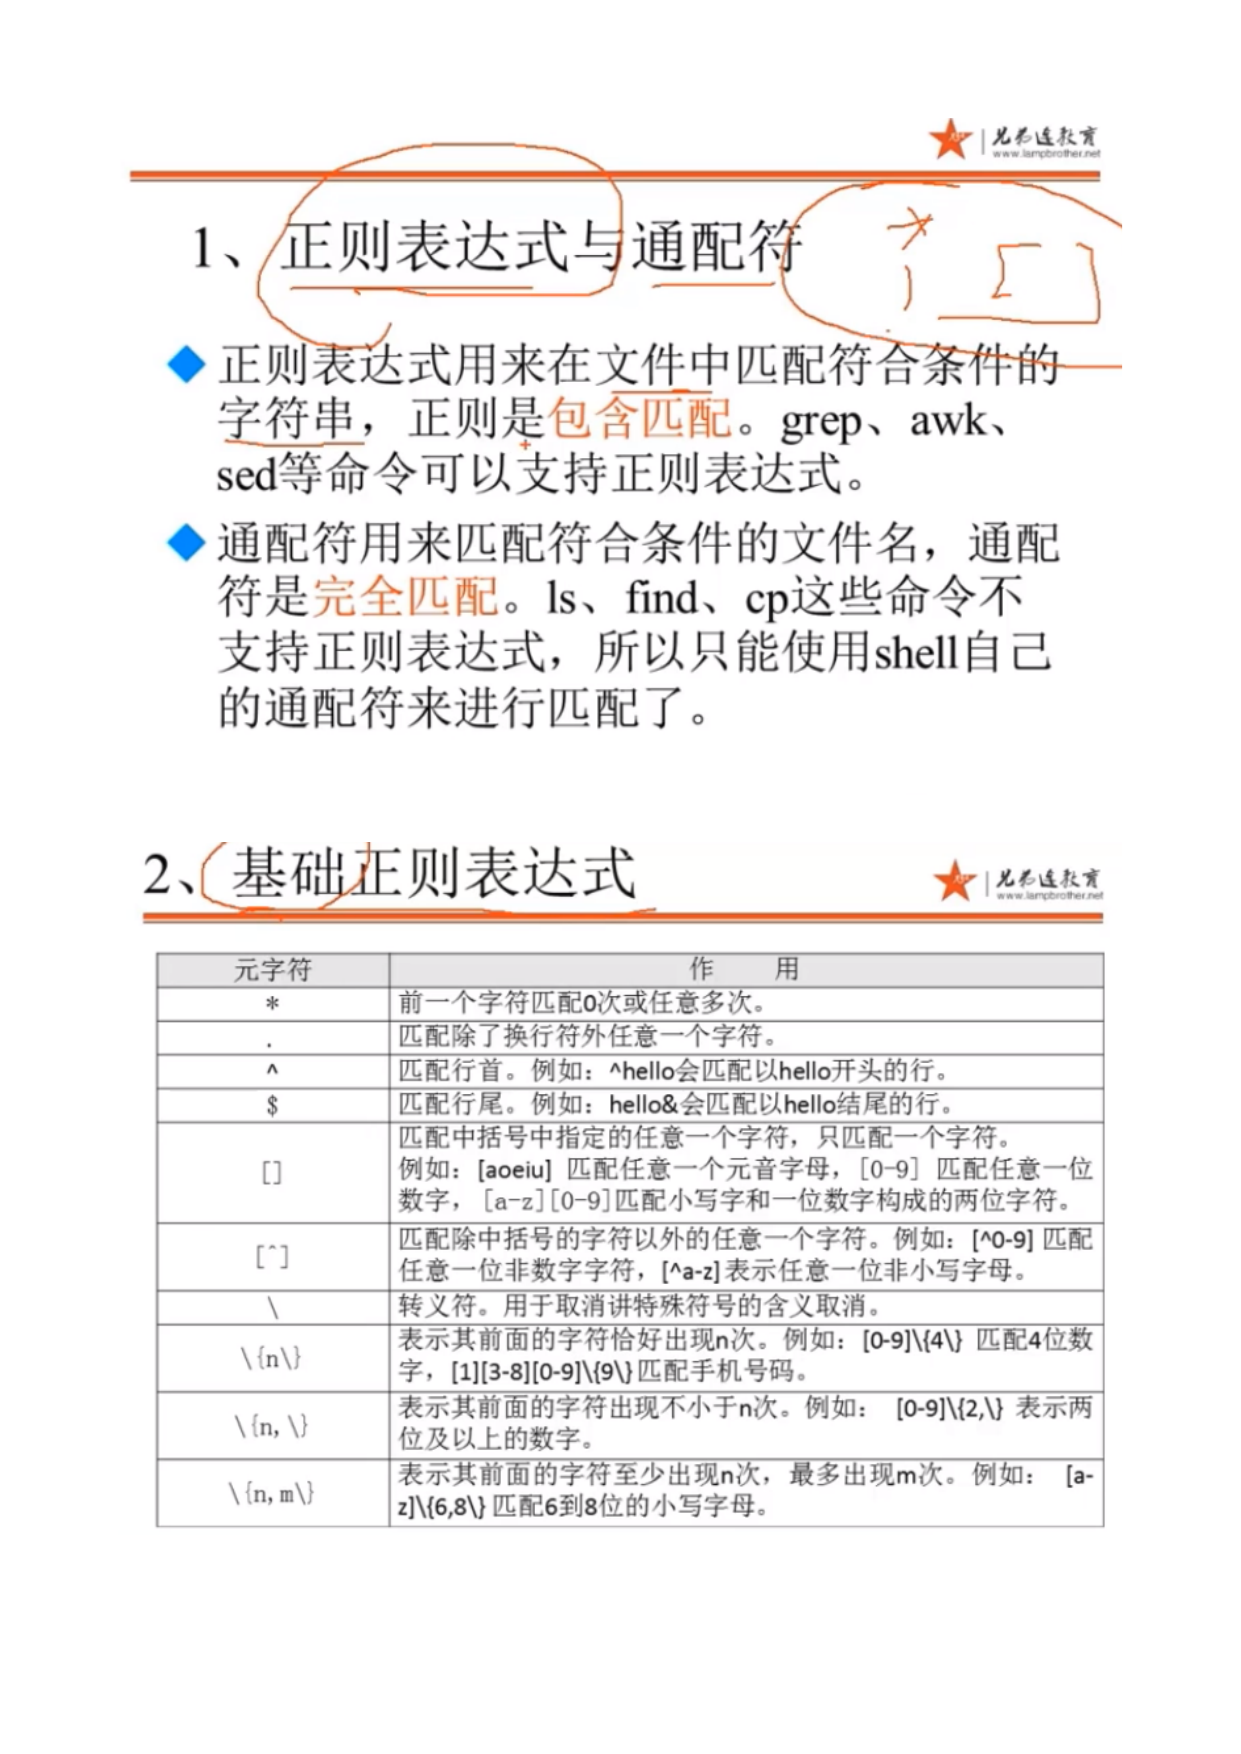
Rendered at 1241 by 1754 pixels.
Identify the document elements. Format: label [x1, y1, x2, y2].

picture [118, 118, 1123, 795]
picture [118, 842, 1123, 1535]
